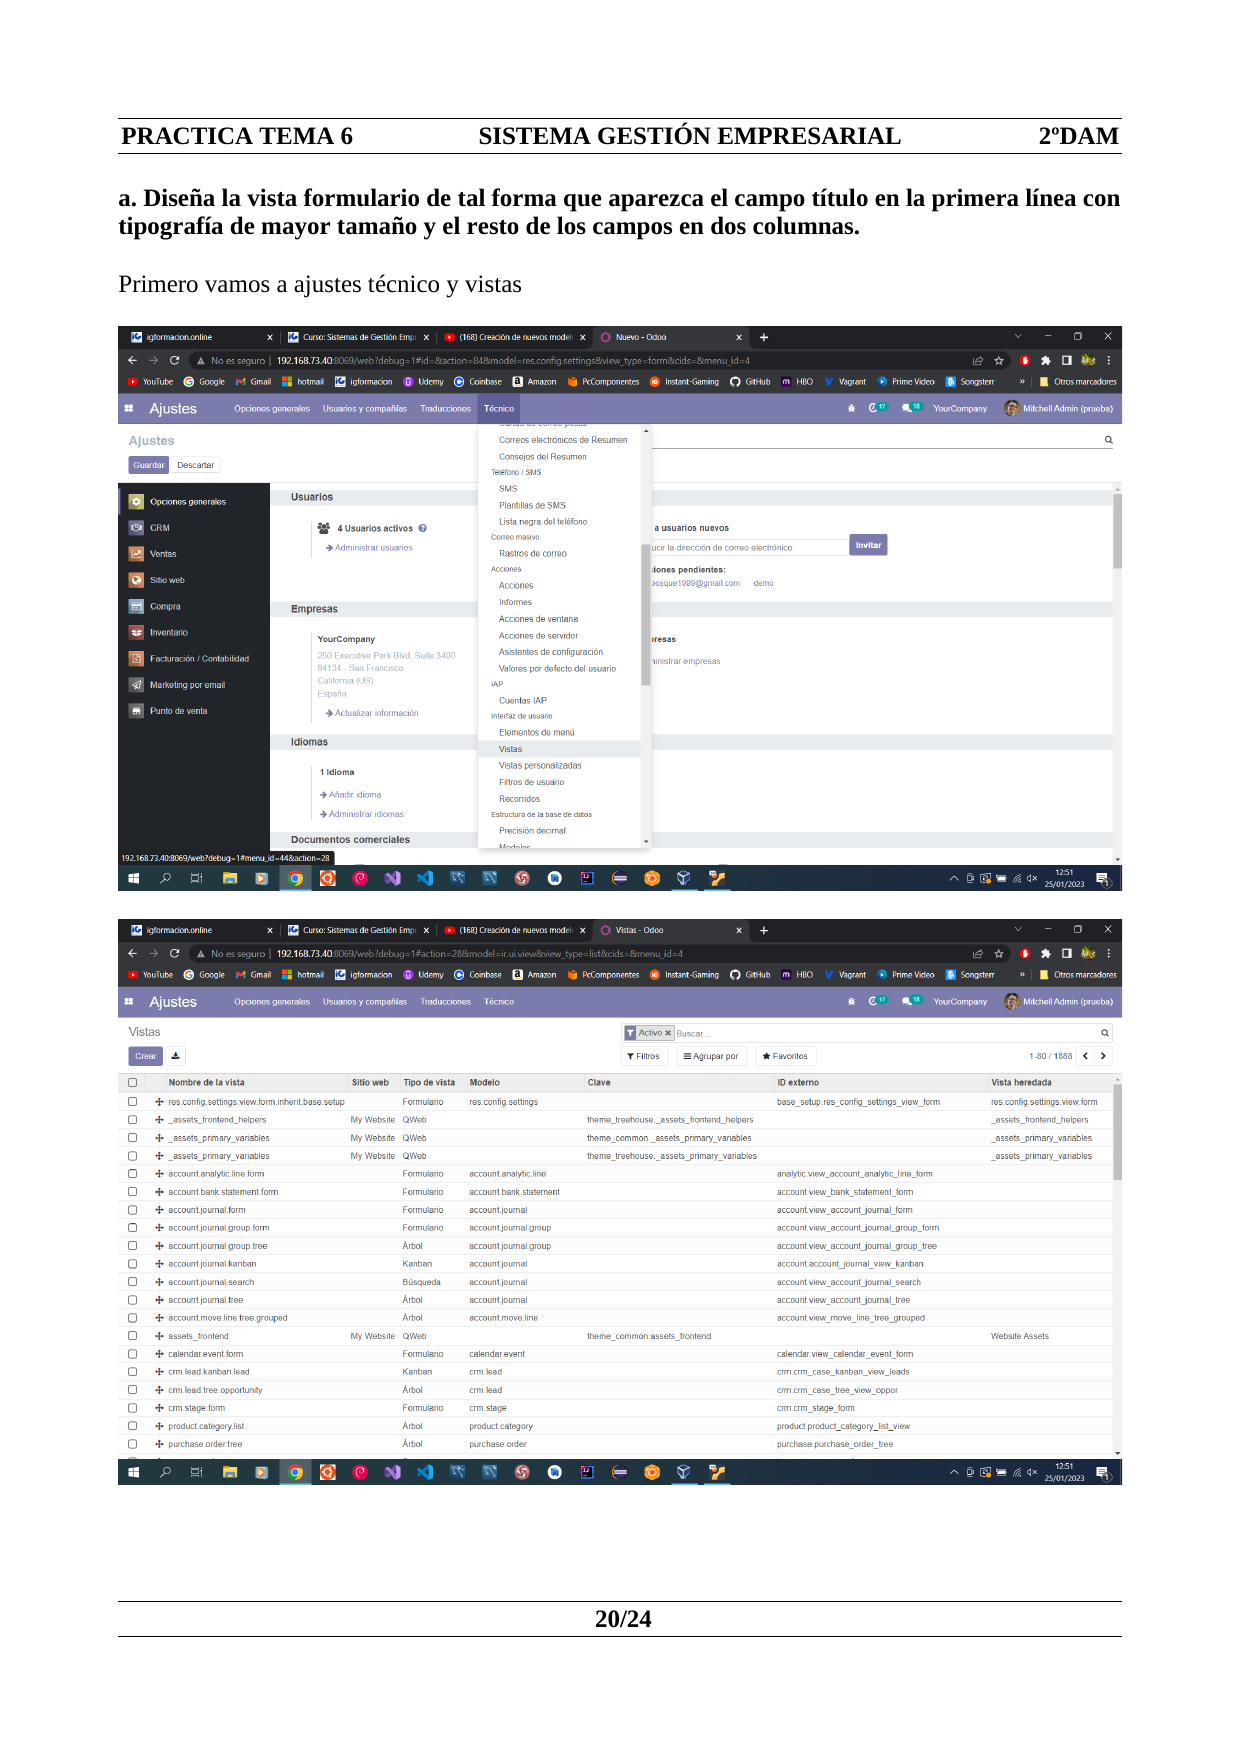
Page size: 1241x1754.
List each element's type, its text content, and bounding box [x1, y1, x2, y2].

text a. Diseña la vista formulario de tal forma que aparezca el campo título en la primera línea con tipografía de mayor tamaño y el resto de los campos en dos columnas. [118, 183, 1122, 240]
text Primero vamos a ajustes técnico y vistas [118, 269, 1122, 298]
picture [118, 919, 1123, 1485]
picture [118, 326, 1123, 891]
